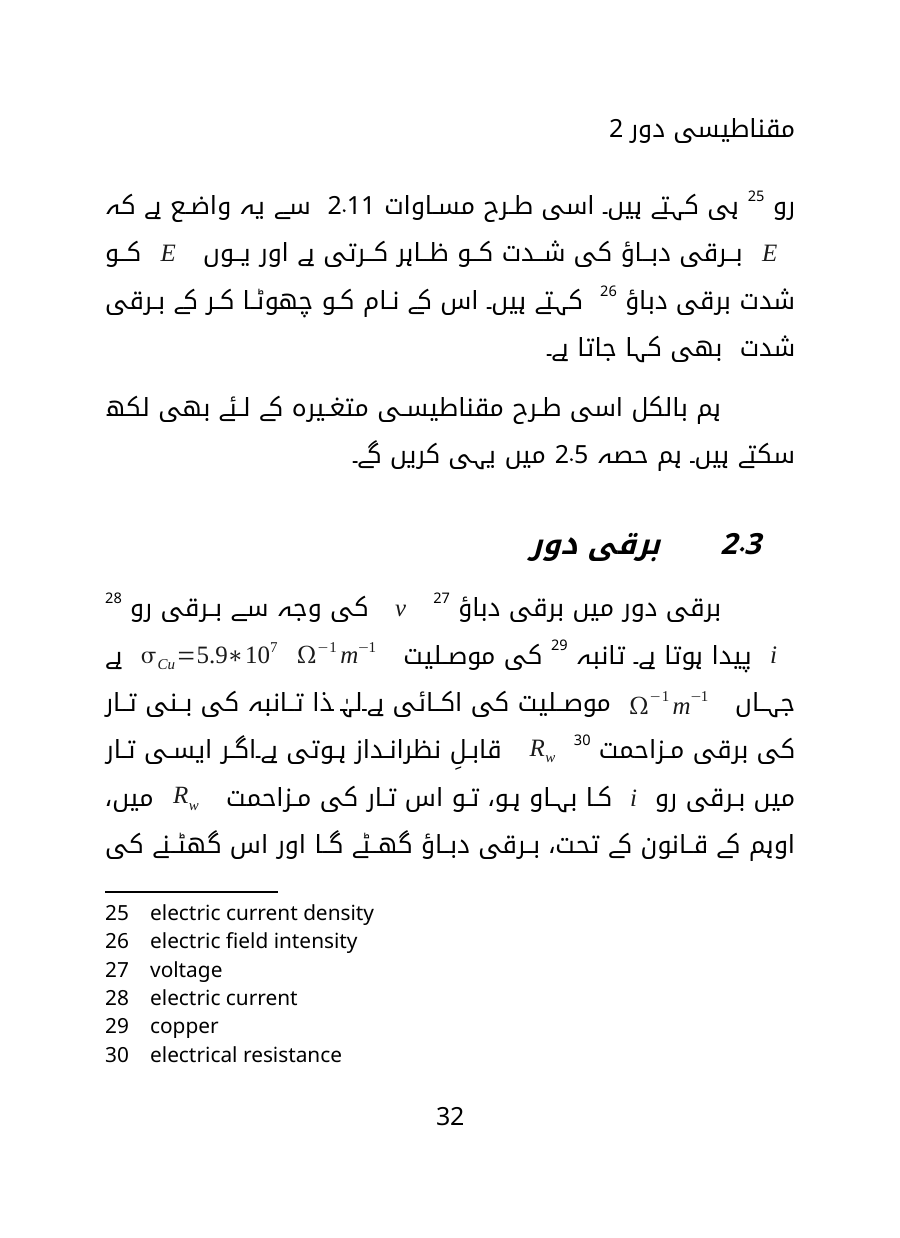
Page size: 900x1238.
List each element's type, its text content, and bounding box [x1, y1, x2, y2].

text copper [105, 1012, 795, 1040]
text electrical resistance [105, 1040, 795, 1068]
text ہم بالکل اسی طرح مقناطیسی متغیرہ کے لئے بھی لکھ سکتے ہیں۔ ہم حصہ 2.5 میں یہی کریں گے۔ [105, 384, 795, 479]
text ہیں۔ شکل سے واضع ہے کہ برقی رو سلاخ کی رقبہ عمودی تراشسے گزرتی ہے لہٰذا مساوات 2.10 کے تحتبرقی رو کی کثافت کو ظاہر کرتی ہے۔ اسی وجہ سےکو کثافتِ برقی رو ہی کہتے ہیں۔ اسی طرح مساوات 2.11 سے یہ واضع ہے کہبرقی دباؤ کی شدت کو ظاہر کرتی ہے اور یوں کو شدت برقی دباؤ کہتے ہیں۔ اس کے نام کو چھوٹا کر کے برقی شدت بھی کہا جاتا ہے۔ [105, 182, 795, 372]
text electric current [105, 983, 795, 1012]
subtitle برقی دور [105, 517, 720, 572]
text برقی دور میں برقی دباؤ کی وجہ سے برقی رو پیدا ہوتا ہے۔ تانبہ کی موصلیت ہے جہاں موصلیت کی اکائی ہے۔لہٰذا تانبہ کی بنی تار کی برقی مزاحمت قابلِ نظرانداز ہوتی ہے۔اگر ایسی تار میں برقی روکا بہاو ہو، تو اس تار کی مزاحمت میں، اوہم کے قانون کے تحت، برقی دباؤ گھٹے گا اور اس گھٹنے کی مقدارہو گی۔کی قابلِ نظر انداز ہونے کی وجہ سے یہ مقدار بھی قابلِ نظر انداز ہو گی۔ اس کا مطلب ہے کہ یہ تار برقی دباؤ کو، بغیر گھٹائے، ایک جگہ سے دوسری جگہ پہنچا سکتا ہے۔ اسی لئے تانبہ کی تار کو عموما برقی دباؤ ایک جگہ سے دوسری جگہ پہنچانے کے لئے استعمال کیا جاتا ہے اور اس کی مزاحمت کو صفر ہی سمجھا جاتا ہے۔ شکل 2.3 حصہ الف میں ایک ایسا ہی برقی دور دکھایا گیا ہے۔اس برقی دور میں قل تار کی مزاحمتہے۔ اگر تار کی مزاحمت کو نظرانداز کیا جا سکے تو ہمیں برقی دور 2.3 حصہ ب ملتا ہے۔اس برقی دور میں برقی دباؤ کو مزاحمتتک بغیر کم کئے پہنچایا گیا ہے۔ [105, 584, 795, 869]
text voltage [105, 955, 795, 983]
text electric current density [105, 898, 795, 926]
text electric field intensity [105, 926, 795, 955]
